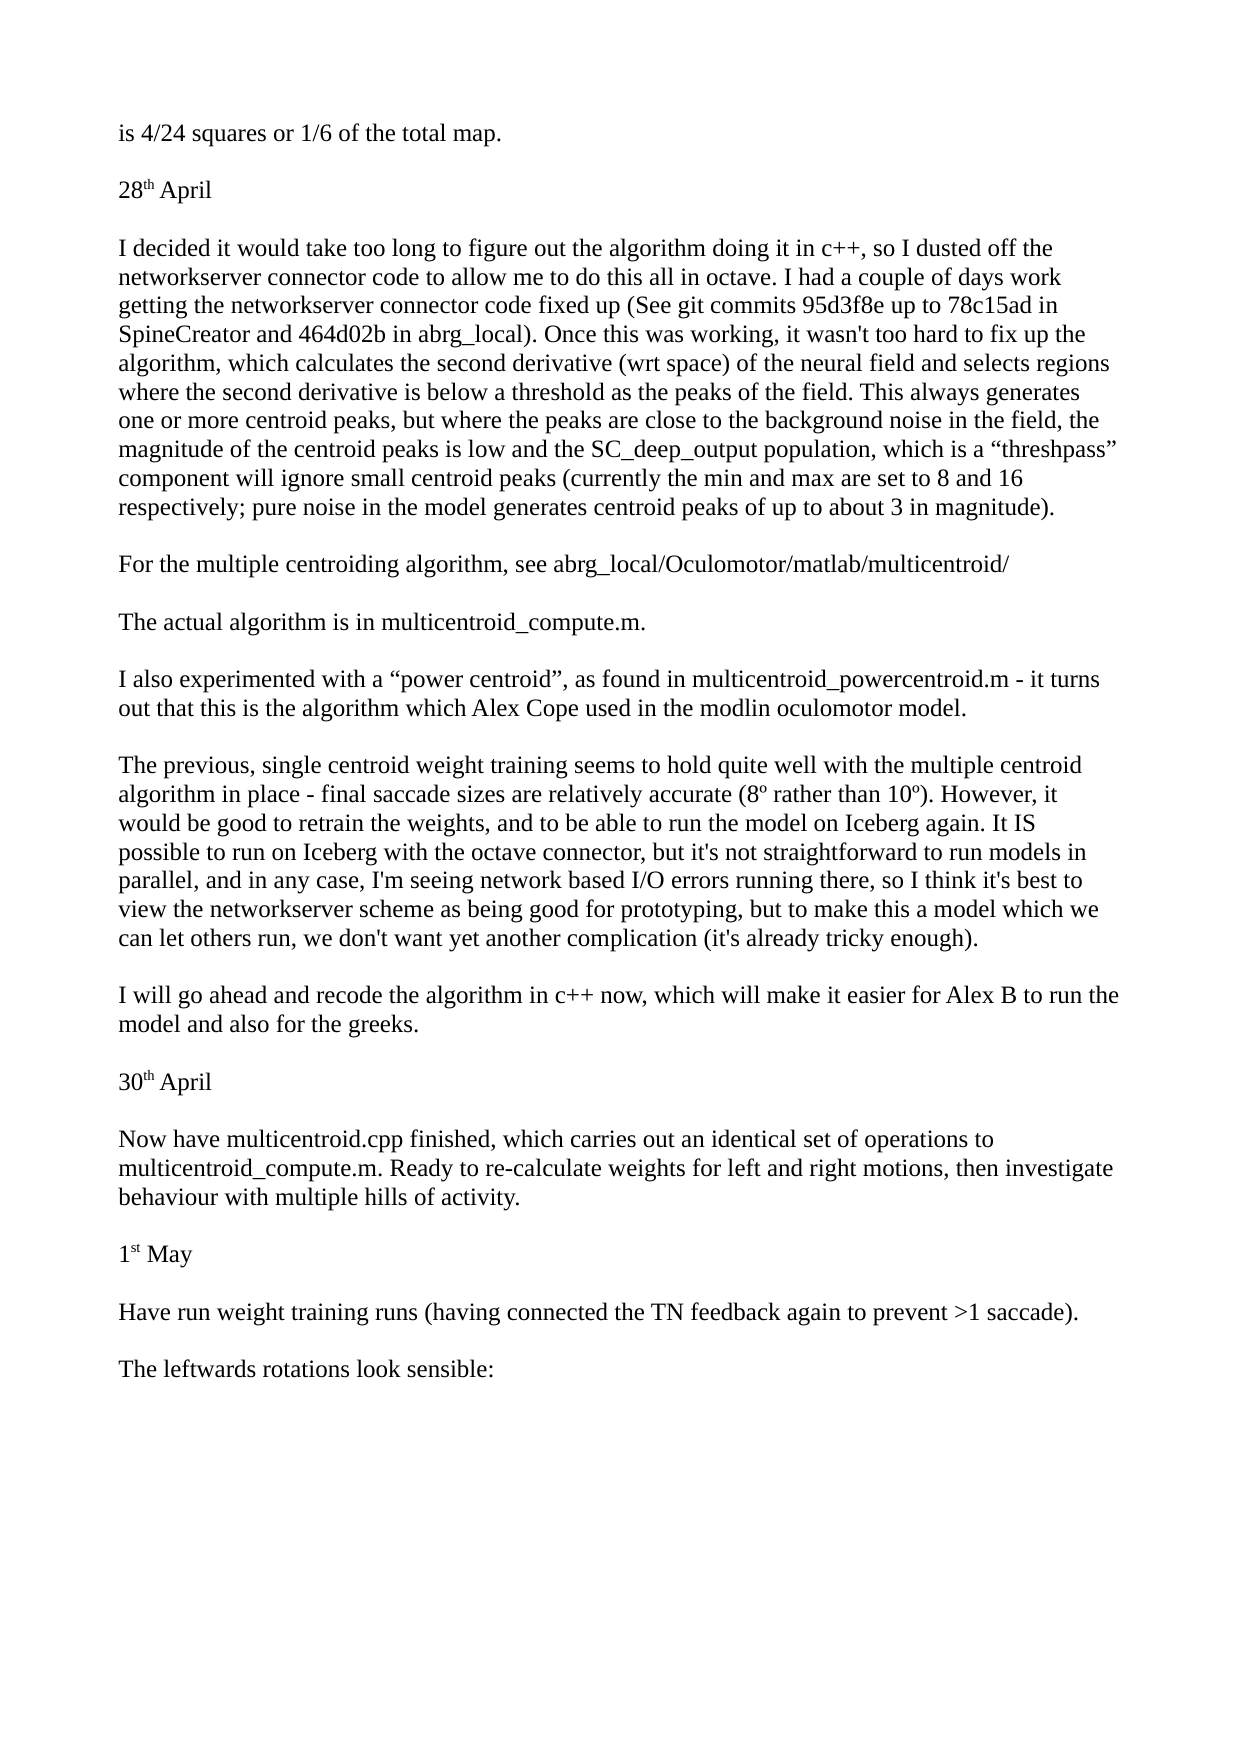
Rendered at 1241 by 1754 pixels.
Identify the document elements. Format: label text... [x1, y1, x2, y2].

text Have run weight training runs (having connected the TN feedback again to prevent >1 saccade). [118, 1297, 1122, 1326]
text For the multiple centroiding algorithm, see abrg_local/Oculomotor/matlab/multicentroid/ [118, 549, 1122, 578]
text is 4/24 squares or 1/6 of the total map. [118, 118, 1122, 147]
text 30th April [118, 1067, 1122, 1096]
text I also experimented with a “power centroid”, as found in multicentroid_powercentroid.m - it turns out that this is the algorithm which Alex Cope used in the modlin oculomotor model. [118, 664, 1122, 722]
text The actual algorithm is in multicentroid_compute.m. [118, 607, 1122, 636]
text The previous, single centroid weight training seems to hold quite well with the multiple centroid algorithm in place - final saccade sizes are relatively accurate (8º rather than 10º). However, it would be good to retrain the weights, and to be able to run the model on Iceberg again. It IS possible to run on Iceberg with the octave connector, but it's not straightforward to run models in parallel, and in any case, I'm seeing network based I/O errors running there, so I think it's best to view the networkserver scheme as being good for prototyping, but to make this a model which we can let others run, we don't want yet another complication (it's already tricky enough). [118, 751, 1122, 952]
text I will go ahead and recode the algorithm in c++ now, which will make it easier for Alex B to run the model and also for the greeks. [118, 981, 1122, 1038]
text 1st May [118, 1239, 1122, 1268]
text 28th April [118, 176, 1122, 204]
text I decided it would take too long to figure out the algorithm doing it in c++, so I dusted off the networkserver connector code to allow me to do this all in octave. I had a couple of days work getting the networkserver connector code fixed up (See git commits 95d3f8e up to 78c15ad in SpineCreator and 464d02b in abrg_local). Once this was working, it wasn't too hard to fix up the algorithm, which calculates the second derivative (wrt space) of the neural field and selects regions where the second derivative is below a threshold as the peaks of the field. This always generates one or more centroid peaks, but where the peaks are close to the background noise in the field, the magnitude of the centroid peaks is low and the SC_deep_output population, which is a “threshpass” component will ignore small centroid peaks (currently the min and max are set to 8 and 16 respectively; pure noise in the model generates centroid peaks of up to about 3 in magnitude). [118, 233, 1122, 521]
text Now have multicentroid.cpp finished, which carries out an identical set of operations to multicentroid_compute.m. Ready to re-calculate weights for left and right motions, then investigate behaviour with multiple hills of activity. [118, 1124, 1122, 1211]
text The leftwards rotations look sensible: [118, 1354, 1122, 1383]
